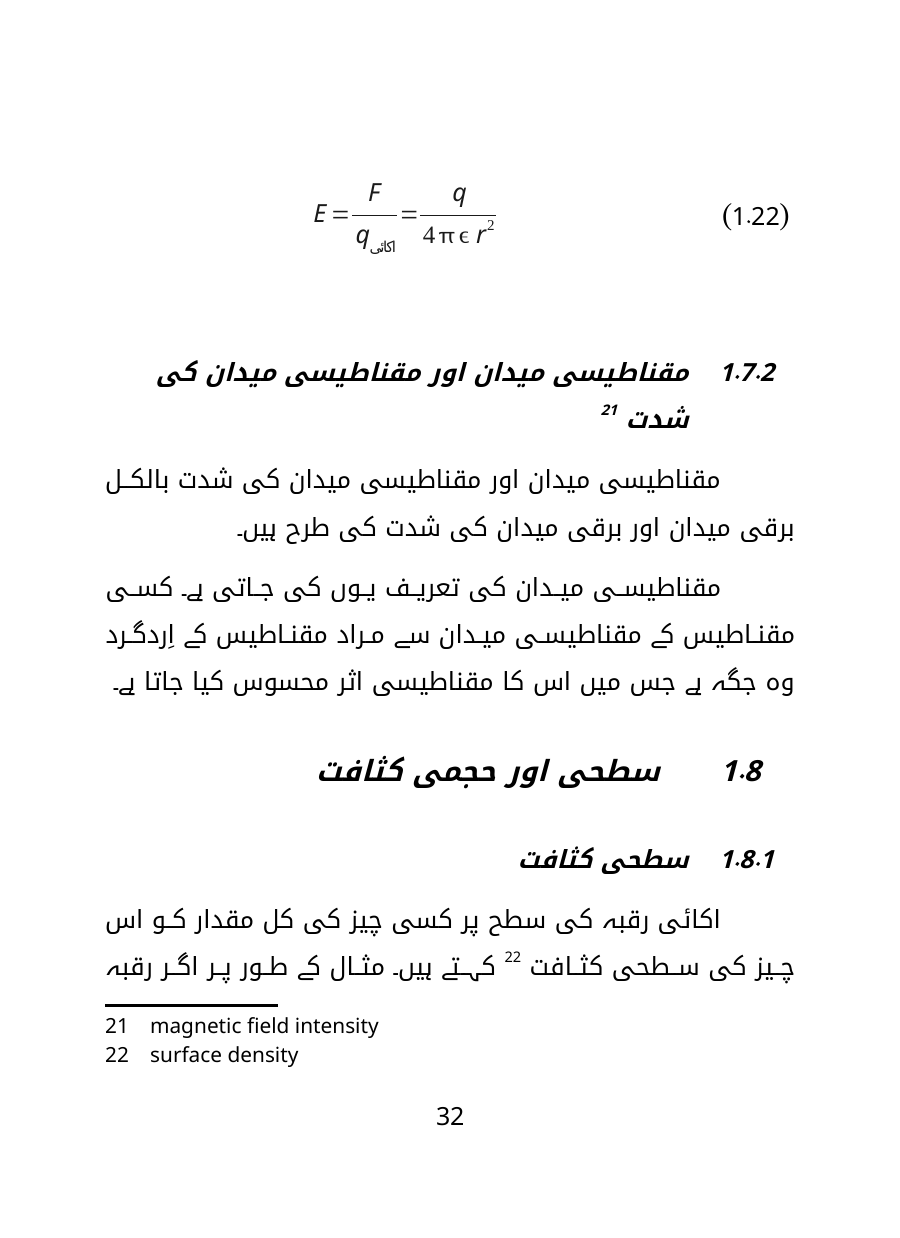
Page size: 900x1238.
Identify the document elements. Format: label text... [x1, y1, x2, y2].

table_header [105, 169, 694, 278]
subtitle سطحی کثافت [105, 836, 718, 884]
subtitle سطحی اور حجمی کثافت [105, 744, 720, 799]
table_header (1.22) [694, 169, 795, 278]
text اکائی رقبہ کی سطح پر کسی چیز کی کل مقدار کو اس چیز کی سطحی کثافت کہتے ہیں۔ مثال کے طور پر اگر رقبہپر کسی متغیرہ کی کل مقدار ہو تب اس متغیرہ کی اوسط سطحی کثافت یہ ہوگی [105, 896, 795, 991]
subtitle مقناطیسی میدان اور مقناطیسی میدان کی شدت [105, 349, 718, 444]
text surface density [105, 1040, 795, 1068]
text مقناطیسی میدان اور مقناطیسی میدان کی شدت بالکل برقی میدان اور برقی میدان کی شدت کی طرح ہیں۔ [105, 457, 795, 551]
list magnetic field intensity [105, 1012, 795, 1040]
text مقناطیسی میدان کی تعریف یوں کی جاتی ہے۔ کسی مقناطیس کے مقناطیسی میدان سے مراد مقناطیس کے اِردگرد وہ جگہ ہے جس میں اس کا مقناطیسی اثر محسوس کیا جاتا ہے۔ [105, 564, 795, 706]
